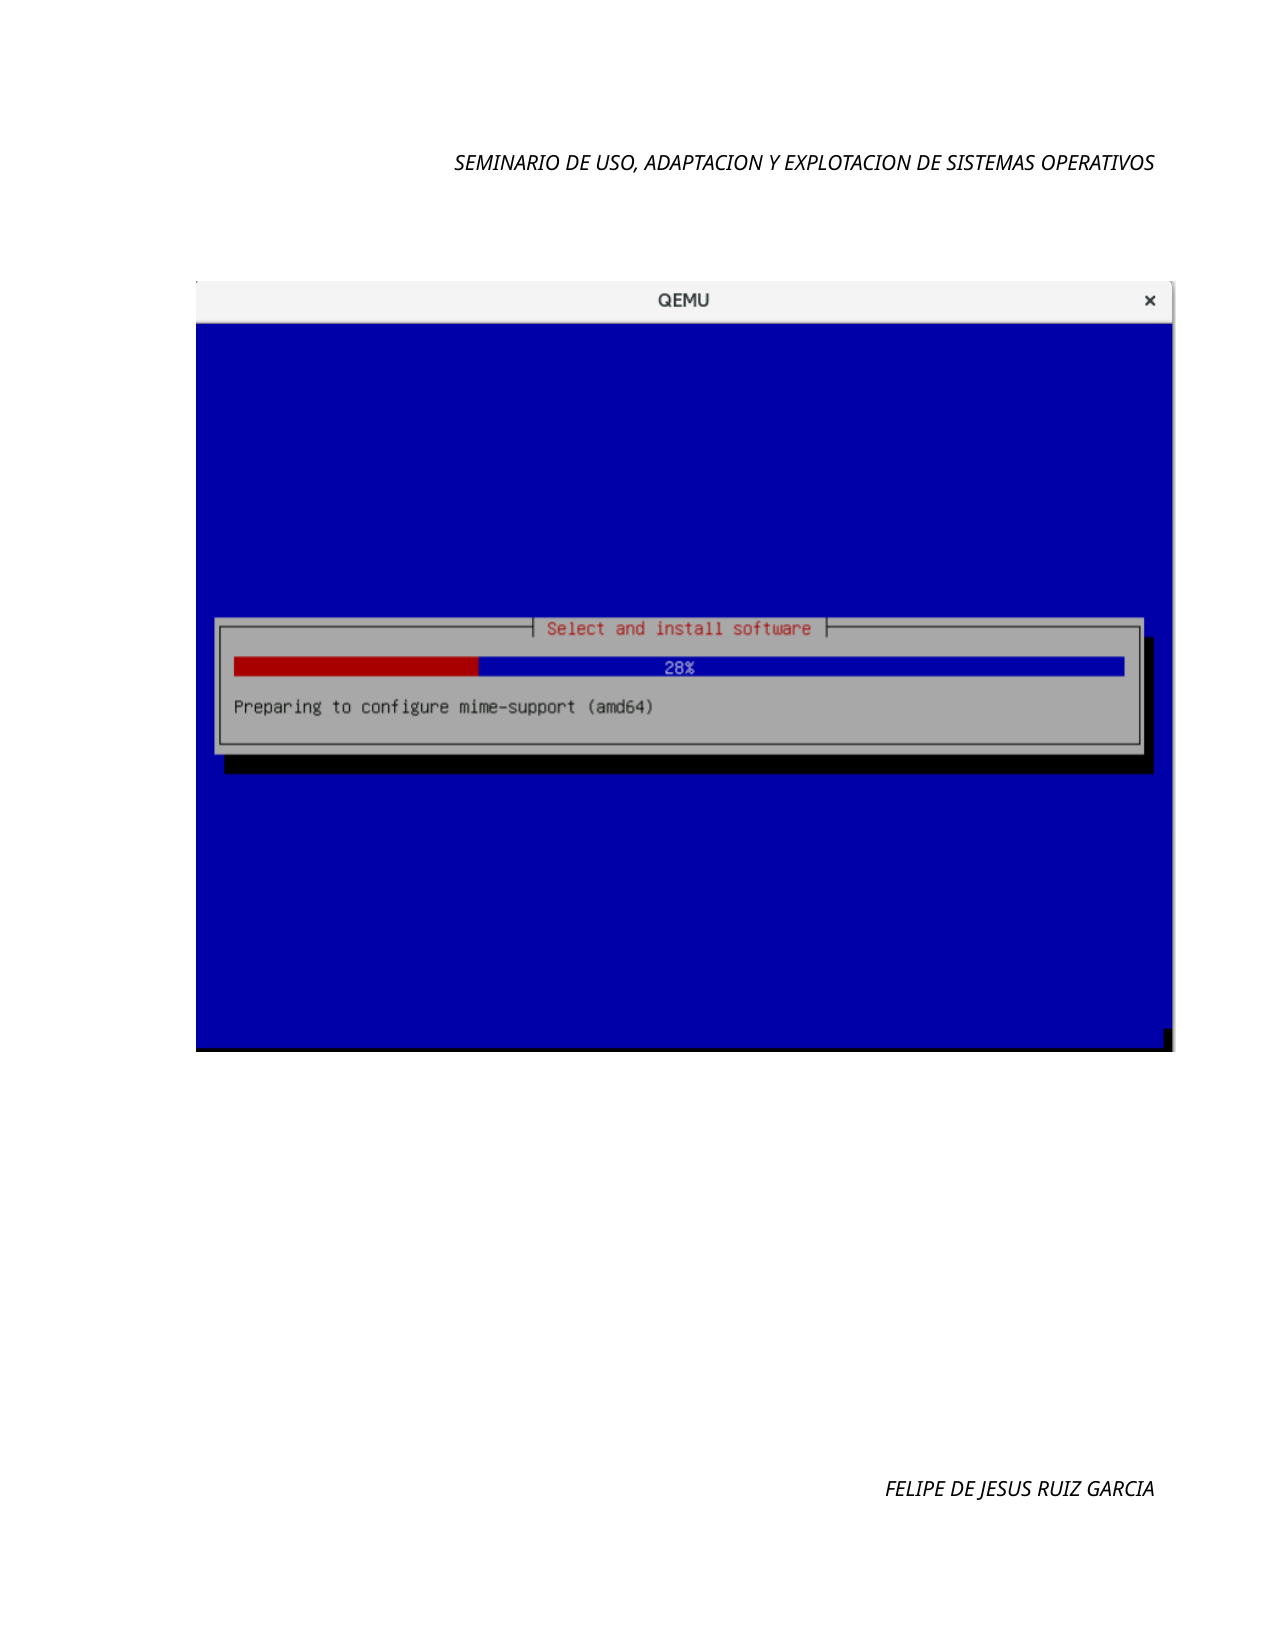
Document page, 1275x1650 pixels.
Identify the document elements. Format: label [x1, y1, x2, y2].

picture [196, 281, 1176, 1052]
